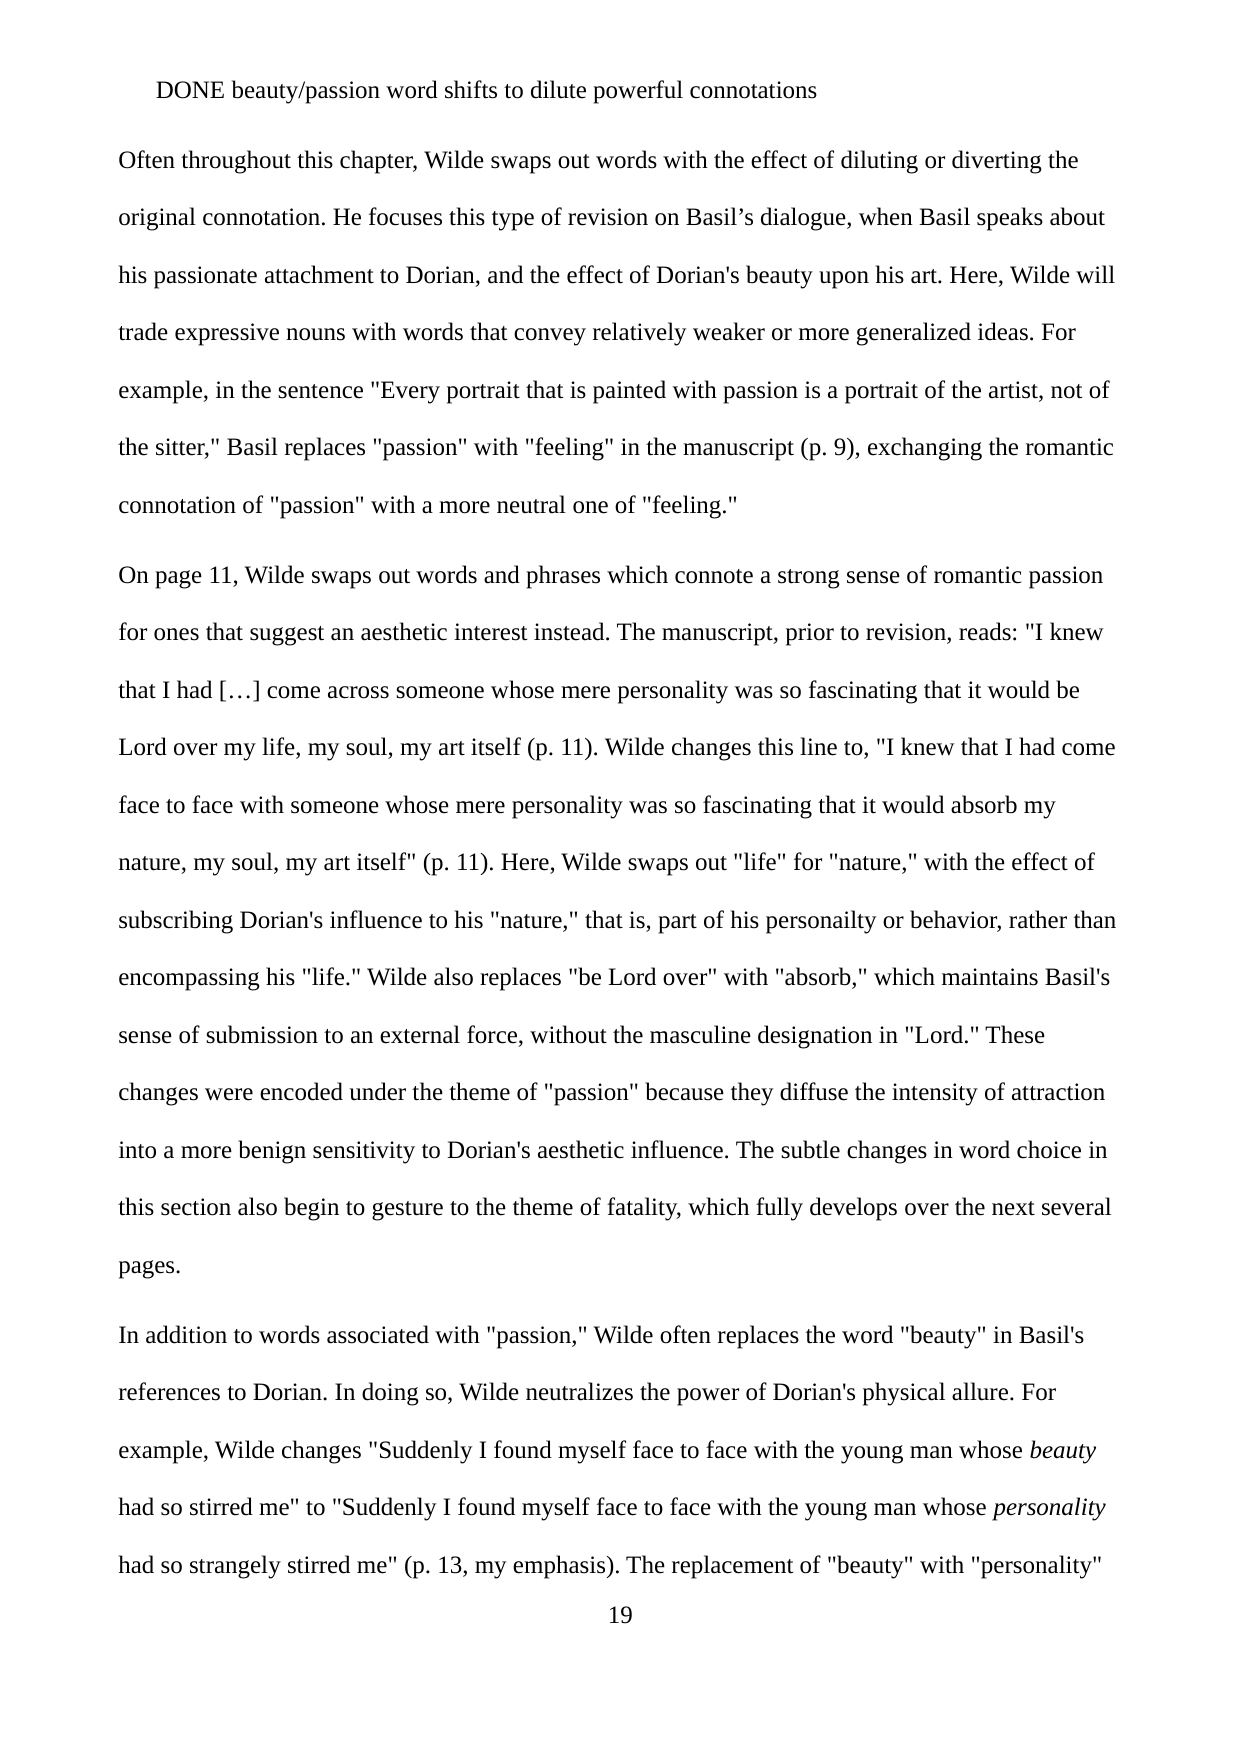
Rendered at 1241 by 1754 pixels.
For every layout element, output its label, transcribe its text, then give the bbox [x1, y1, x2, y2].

text On page 11, Wilde swaps out words and phrases which connote a strong sense of romantic passion for ones that suggest an aesthetic interest instead. The manuscript, prior to revision, reads: "I knew that I had […] come across someone whose mere personality was so fascinating that it would be Lord over my life, my soul, my art itself (p. 11). Wilde changes this line to, "I knew that I had come face to face with someone whose mere personality was so fascinating that it would absorb my nature, my soul, my art itself" (p. 11). Here, Wilde swaps out "life" for "nature," with the effect of subscribing Dorian's influence to his "nature," that is, part of his personailty or behavior, rather than encompassing his "life." Wilde also replaces "be Lord over" with "absorb," which maintains Basil's sense of submission to an external force, without the masculine designation in "Lord." These changes were encoded under the theme of "passion" because they diffuse the intensity of attraction into a more benign sensitivity to Dorian's aesthetic influence. The subtle changes in word choice in this section also begin to gesture to the theme of fatality, which fully develops over the next several pages. [118, 560, 1122, 1279]
text In addition to words associated with "passion," Wilde often replaces the word "beauty" in Basil's references to Dorian. In doing so, Wilde neutralizes the power of Dorian's physical allure. For example, Wilde changes "Suddenly I found myself face to face with the young man whose beauty had so stirred me" to "Suddenly I found myself face to face with the young man whose personality had so strangely stirred me" (p. 13, my emphasis). The replacement of "beauty" with "personality" [118, 1320, 1122, 1579]
text Often throughout this chapter, Wilde swaps out words with the effect of diluting or diverting the original connotation. He focuses this type of revision on Basil’s dialogue, when Basil speaks about his passionate attachment to Dorian, and the effect of Dorian's beauty upon his art. Here, Wilde will trade expressive nouns with words that convey relatively weaker or more generalized ideas. For example, in the sentence "Every portrait that is painted with passion is a portrait of the artist, not of the sitter," Basil replaces "passion" with "feeling" in the manuscript (p. 9), exchanging the romantic connotation of "passion" with a more neutral one of "feeling." [118, 145, 1122, 519]
text DONE beauty/passion word shifts to dilute powerful connotations [156, 75, 1122, 104]
